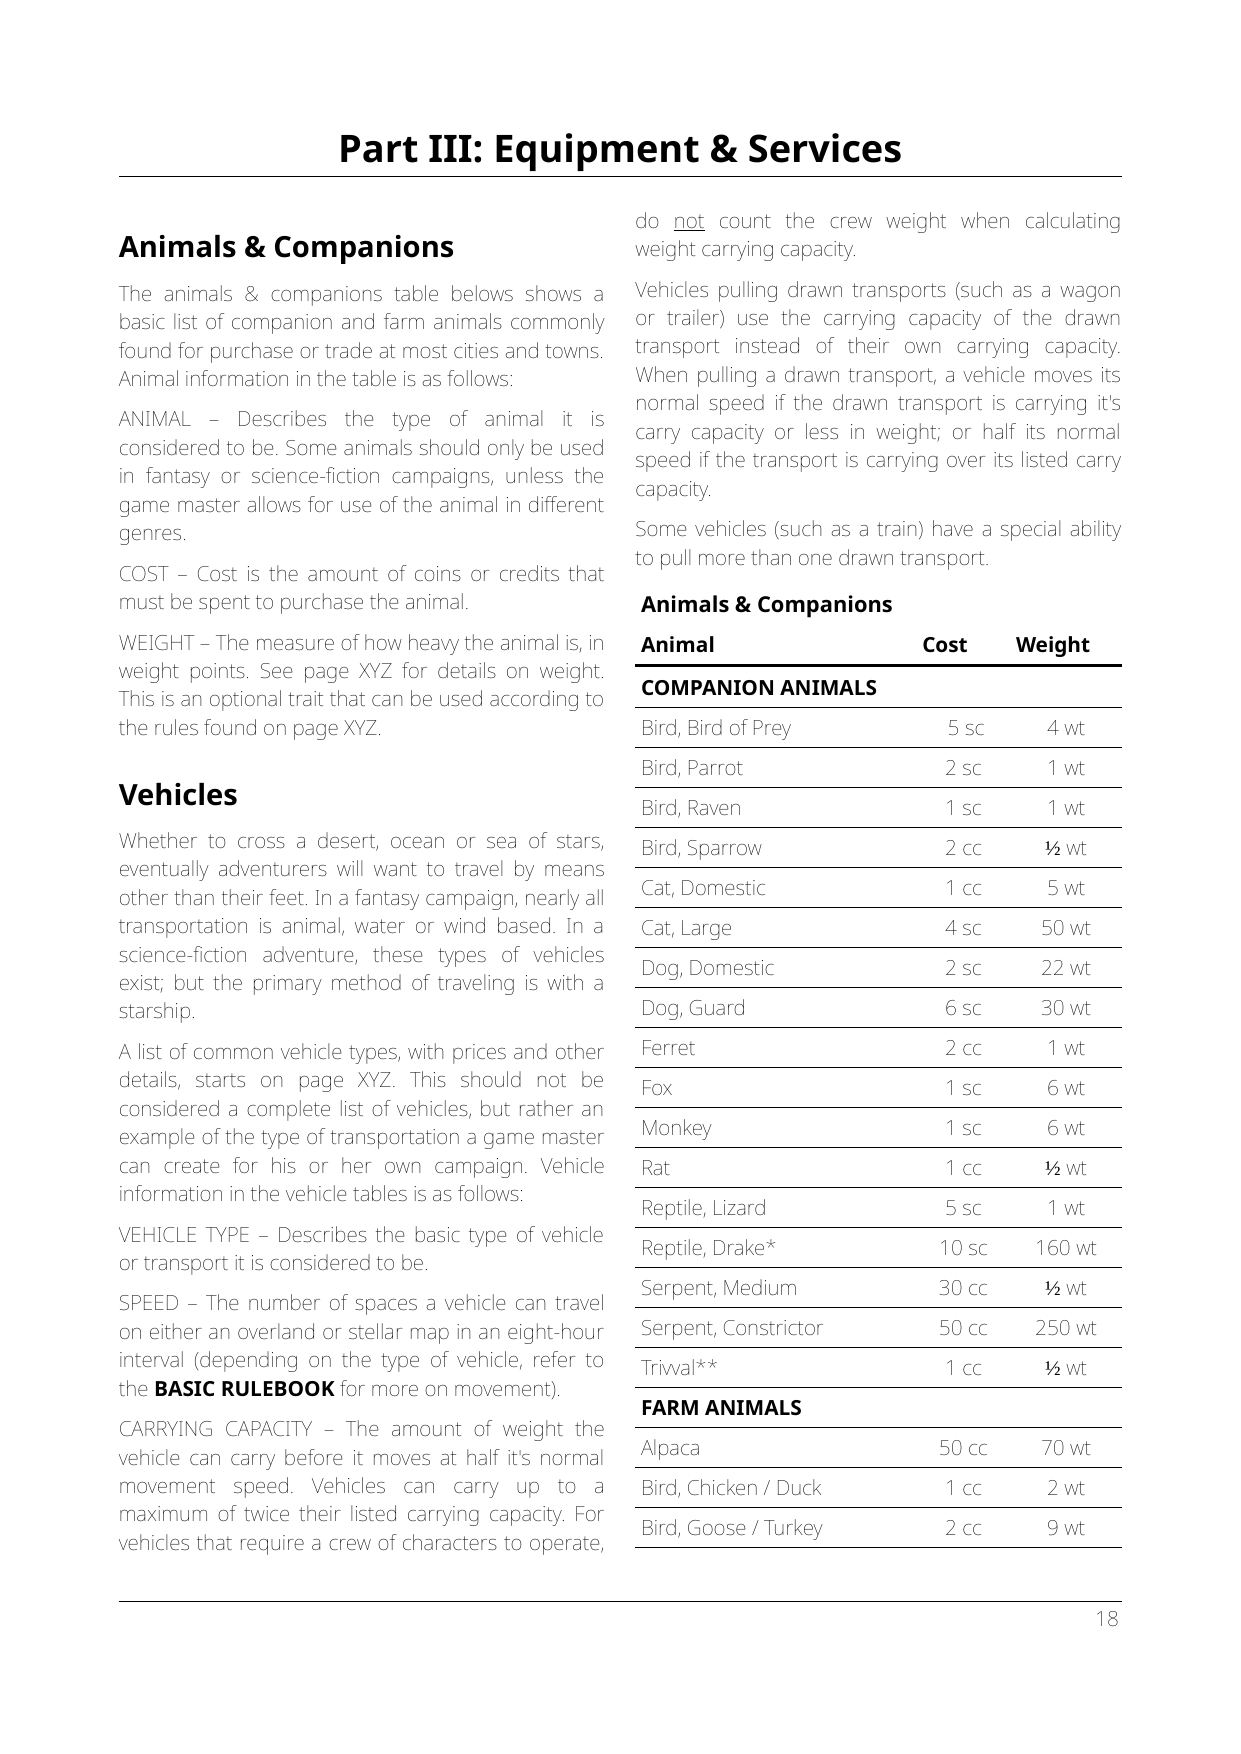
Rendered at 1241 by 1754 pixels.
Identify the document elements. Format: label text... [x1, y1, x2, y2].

subtitle Animals & Companions [118, 227, 605, 266]
table_cell ½ wt [1010, 1148, 1122, 1187]
text Vehicles [118, 774, 605, 814]
table_cell 2 sc [916, 748, 1010, 787]
table_cell 160 wt [1010, 1228, 1122, 1267]
table_cell Animal [635, 624, 916, 664]
table_cell Bird, Raven [635, 788, 916, 827]
table_cell 10 sc [916, 1228, 1010, 1267]
table_cell 6 wt [1010, 1108, 1122, 1147]
table_cell Bird, Bird of Prey [635, 708, 916, 747]
table_cell 2 cc [916, 1028, 1010, 1067]
table_cell 9 wt [1010, 1508, 1122, 1547]
table_cell Dog, Domestic [635, 948, 916, 987]
table_cell 1 cc [916, 1148, 1010, 1187]
table_cell 22 wt [1010, 948, 1122, 987]
text VEHICLE TYPE – Describes the basic type of vehicle or transport it is considered to be. [118, 1220, 605, 1277]
text CARRYING CAPACITY – The amount of weight the vehicle can carry before it moves at half it's normal movement speed. Vehicles can carry up to a maximum of twice their listed carrying capacity. For vehicles that require a crew of characters to operate, [118, 1414, 605, 1556]
table_cell 1 sc [916, 1108, 1010, 1147]
table_cell Bird, Parrot [635, 748, 916, 787]
table_cell 1 wt [1010, 1028, 1122, 1067]
table_cell 30 cc [916, 1268, 1010, 1307]
table_cell 5 sc [916, 708, 1010, 747]
table_cell 6 sc [916, 988, 1010, 1027]
table_cell FARM ANIMALS [635, 1388, 1122, 1427]
table_cell Serpent, Medium [635, 1268, 916, 1307]
table_cell 250 wt [1010, 1308, 1122, 1347]
table_cell 1 cc [916, 1348, 1010, 1387]
table_cell ½ wt [1010, 1348, 1122, 1387]
table_cell Bird, Goose / Turkey [635, 1508, 916, 1547]
text A list of common vehicle types, with prices and other details, starts on page XYZ. This should not be considered a complete list of vehicles, but rather an example of the type of transportation a game master can create for his or her own campaign. Vehicle information in the vehicle tables is as follows: [118, 1037, 605, 1208]
table_cell ½ wt [1010, 1268, 1122, 1307]
table_cell Ferret [635, 1028, 916, 1067]
table_cell 6 wt [1010, 1068, 1122, 1107]
text SPEED – The number of spaces a vehicle can travel on either an overland or stellar map in an eight-hour interval (depending on the type of vehicle, refer to the BASIC RULEBOOK for more on movement). [118, 1288, 605, 1402]
table_cell 4 wt [1010, 708, 1122, 747]
text The animals & companions table belows shows a basic list of companion and farm animals commonly found for purchase or trade at most cities and towns. Animal information in the table is as follows: [118, 279, 605, 393]
table_cell 1 wt [1010, 1188, 1122, 1227]
table_cell 1 sc [916, 788, 1010, 827]
table_cell ½ wt [1010, 828, 1122, 867]
table_cell Monkey [635, 1108, 916, 1147]
table_cell Cat, Large [635, 908, 916, 947]
table_cell Alpaca [635, 1428, 916, 1467]
text do not count the crew weight when calculating weight carrying capacity. [635, 206, 1122, 263]
table_cell Reptile, Lizard [635, 1188, 916, 1227]
table_cell Reptile, Drake* [635, 1228, 916, 1267]
table_cell 50 cc [916, 1428, 1010, 1467]
table_cell 2 wt [1010, 1468, 1122, 1507]
table_cell Rat [635, 1148, 916, 1187]
table_cell 1 sc [916, 1068, 1010, 1107]
table_cell 1 wt [1010, 788, 1122, 827]
table_cell Weight [1010, 624, 1122, 664]
table_cell 2 sc [916, 948, 1010, 987]
table_cell 1 cc [916, 868, 1010, 907]
table_cell 70 wt [1010, 1428, 1122, 1467]
text Some vehicles (such as a train) have a special ability to pull more than one drawn transport. [635, 514, 1122, 571]
table_cell Bird, Sparrow [635, 828, 916, 867]
table_cell Trivval** [635, 1348, 916, 1387]
table_cell 1 wt [1010, 748, 1122, 787]
text COST – Cost is the amount of coins or credits that must be spent to purchase the animal. [118, 559, 605, 616]
table_cell Dog, Guard [635, 988, 916, 1027]
text WEIGHT – The measure of how heavy the animal is, in weight points. See page XYZ for details on weight. This is an optional trait that can be used according to the rules found on page XYZ. [118, 628, 605, 741]
text Whether to cross a desert, ocean or sea of stars, eventually adventurers will want to travel by means other than their feet. In a fantasy campaign, nearly all transportation is animal, water or wind based. In a science-fiction adventure, these types of vehicles exist; but the primary method of traveling is with a starship. [118, 826, 605, 1025]
table_cell 2 cc [916, 828, 1010, 867]
table_cell Cat, Domestic [635, 868, 916, 907]
table_cell 5 wt [1010, 868, 1122, 907]
table_cell Fox [635, 1068, 916, 1107]
table_header Animals & Companions [635, 583, 1122, 624]
text Vehicles pulling drawn transports (such as a wagon or trailer) use the carrying capacity of the drawn transport instead of their own carrying capacity. When pulling a drawn transport, a vehicle moves its normal speed if the drawn transport is carrying it's carry capacity or less in weight; or half its normal speed if the transport is carrying over its listed carry capacity. [635, 275, 1122, 502]
table_cell 50 cc [916, 1308, 1010, 1347]
table_cell Cost [916, 624, 1010, 664]
table_cell Bird, Chicken / Duck [635, 1468, 916, 1507]
table_cell 2 cc [916, 1508, 1010, 1547]
table_cell COMPANION ANIMALS [635, 667, 1122, 707]
text ANIMAL – Describes the type of animal it is considered to be. Some animals should only be used in fantasy or science-fiction campaigns, unless the game master allows for use of the animal in different genres. [118, 404, 605, 547]
table_cell 4 sc [916, 908, 1010, 947]
table_cell 30 wt [1010, 988, 1122, 1027]
table_cell 1 cc [916, 1468, 1010, 1507]
table_cell 5 sc [916, 1188, 1010, 1227]
table_cell 50 wt [1010, 908, 1122, 947]
table_cell Serpent, Constrictor [635, 1308, 916, 1347]
